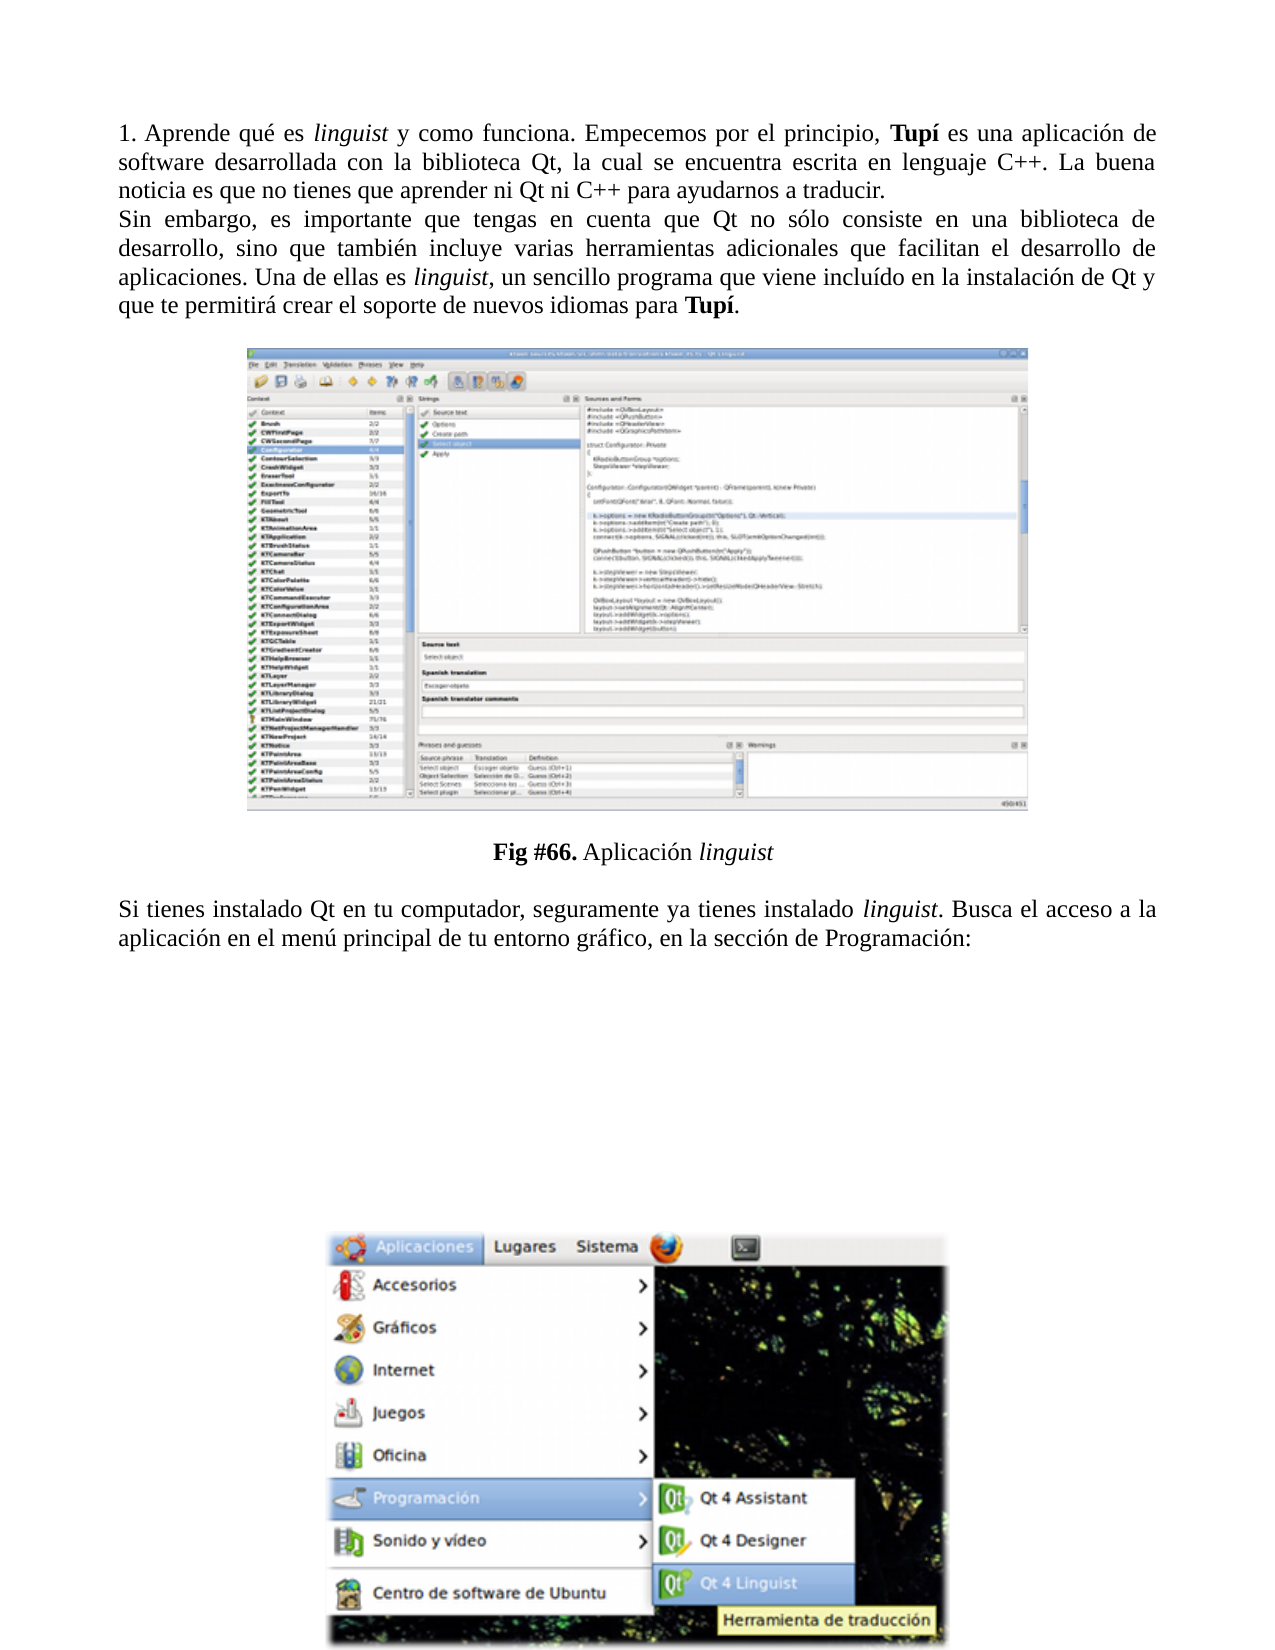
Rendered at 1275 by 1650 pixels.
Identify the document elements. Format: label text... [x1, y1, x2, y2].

picture [247, 348, 1029, 811]
text 1. Aprende qué es linguist y como funciona. Empecemos por el principio, Tupí es una aplicación de software desarrollada con la biblioteca Qt, la cual se encuentra escrita en lenguaje C++. La buena noticia es que no tienes que aprender ni Qt ni C++ para ayudarnos a traducir. [118, 118, 1157, 204]
picture [325, 1231, 950, 1650]
text Fig #66. Aplicación linguist [118, 837, 1157, 866]
text Si tienes instalado Qt en tu computador, seguramente ya tienes instalado linguist. Busca el acceso a la aplicación en el menú principal de tu entorno gráfico, en la sección de Programación: [118, 894, 1157, 952]
text Sin embargo, es importante que tengas en cuenta que Qt no sólo consiste en una biblioteca de desarrollo, sino que también incluye varias herramientas adicionales que facilitan el desarrollo de aplicaciones. Una de ellas es linguist, un sencillo programa que viene incluído en la instalación de Qt y que te permitirá crear el soporte de nuevos idiomas para Tupí. [118, 204, 1157, 319]
